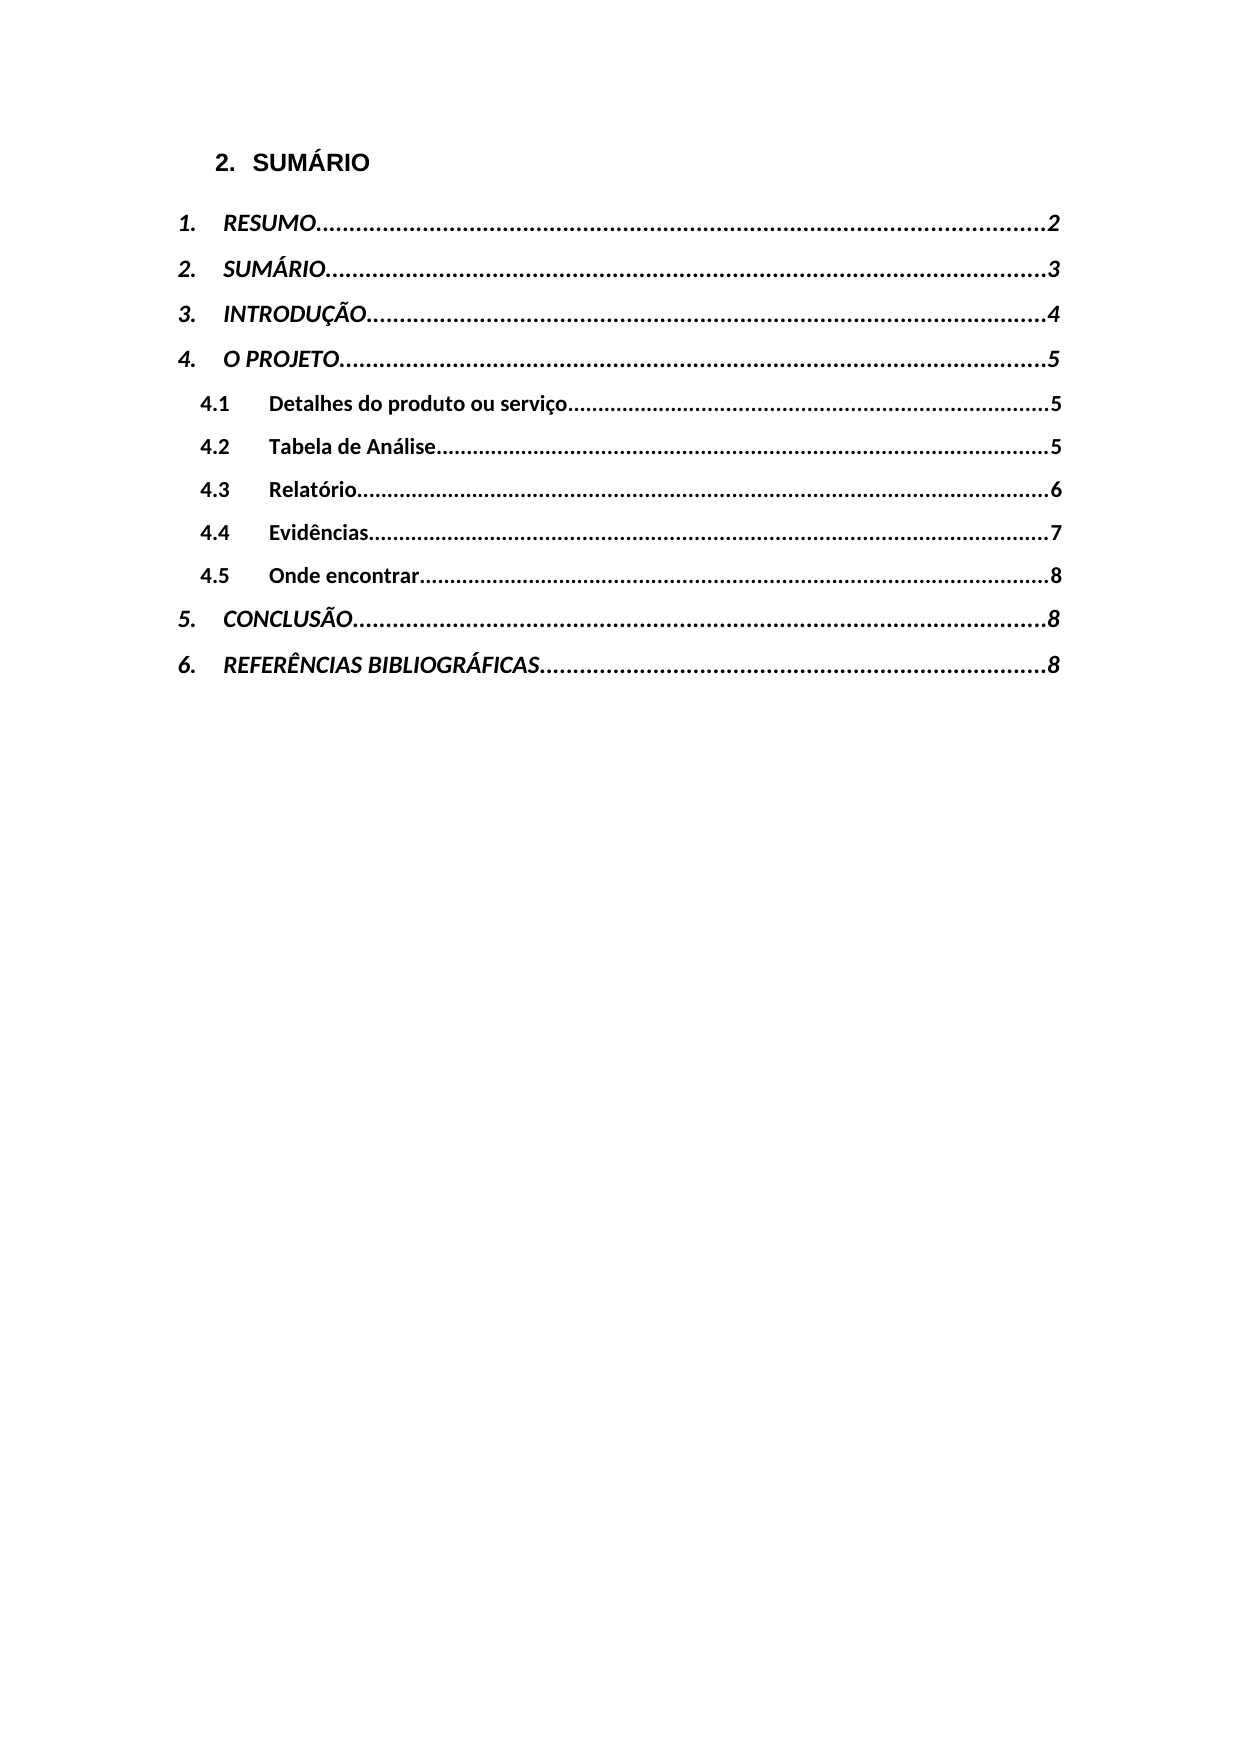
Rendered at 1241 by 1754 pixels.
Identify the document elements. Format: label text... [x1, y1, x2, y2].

text 4.4 Evidências 7 [200, 518, 1063, 546]
text 4.2 Tabela de Análise 5 [200, 432, 1063, 460]
text 4.3 Relatório 6 [200, 475, 1063, 503]
text 5. CONCLUSÃO 8 [177, 604, 1063, 634]
text 4. O PROJETO 5 [177, 344, 1063, 374]
text 2. SUMÁRIO 3 [177, 253, 1063, 283]
text 6. REFERÊNCIAS BIBLIOGRÁFICAS 8 [177, 649, 1063, 679]
subtitle SUMÁRIO [215, 148, 1063, 176]
text 4.1 Detalhes do produto ou serviço 5 [200, 389, 1063, 417]
text 1. RESUMO 2 [177, 207, 1063, 238]
text 3. INTRODUÇÃO 4 [177, 298, 1063, 329]
text 4.5 Onde encontrar 8 [200, 561, 1063, 589]
